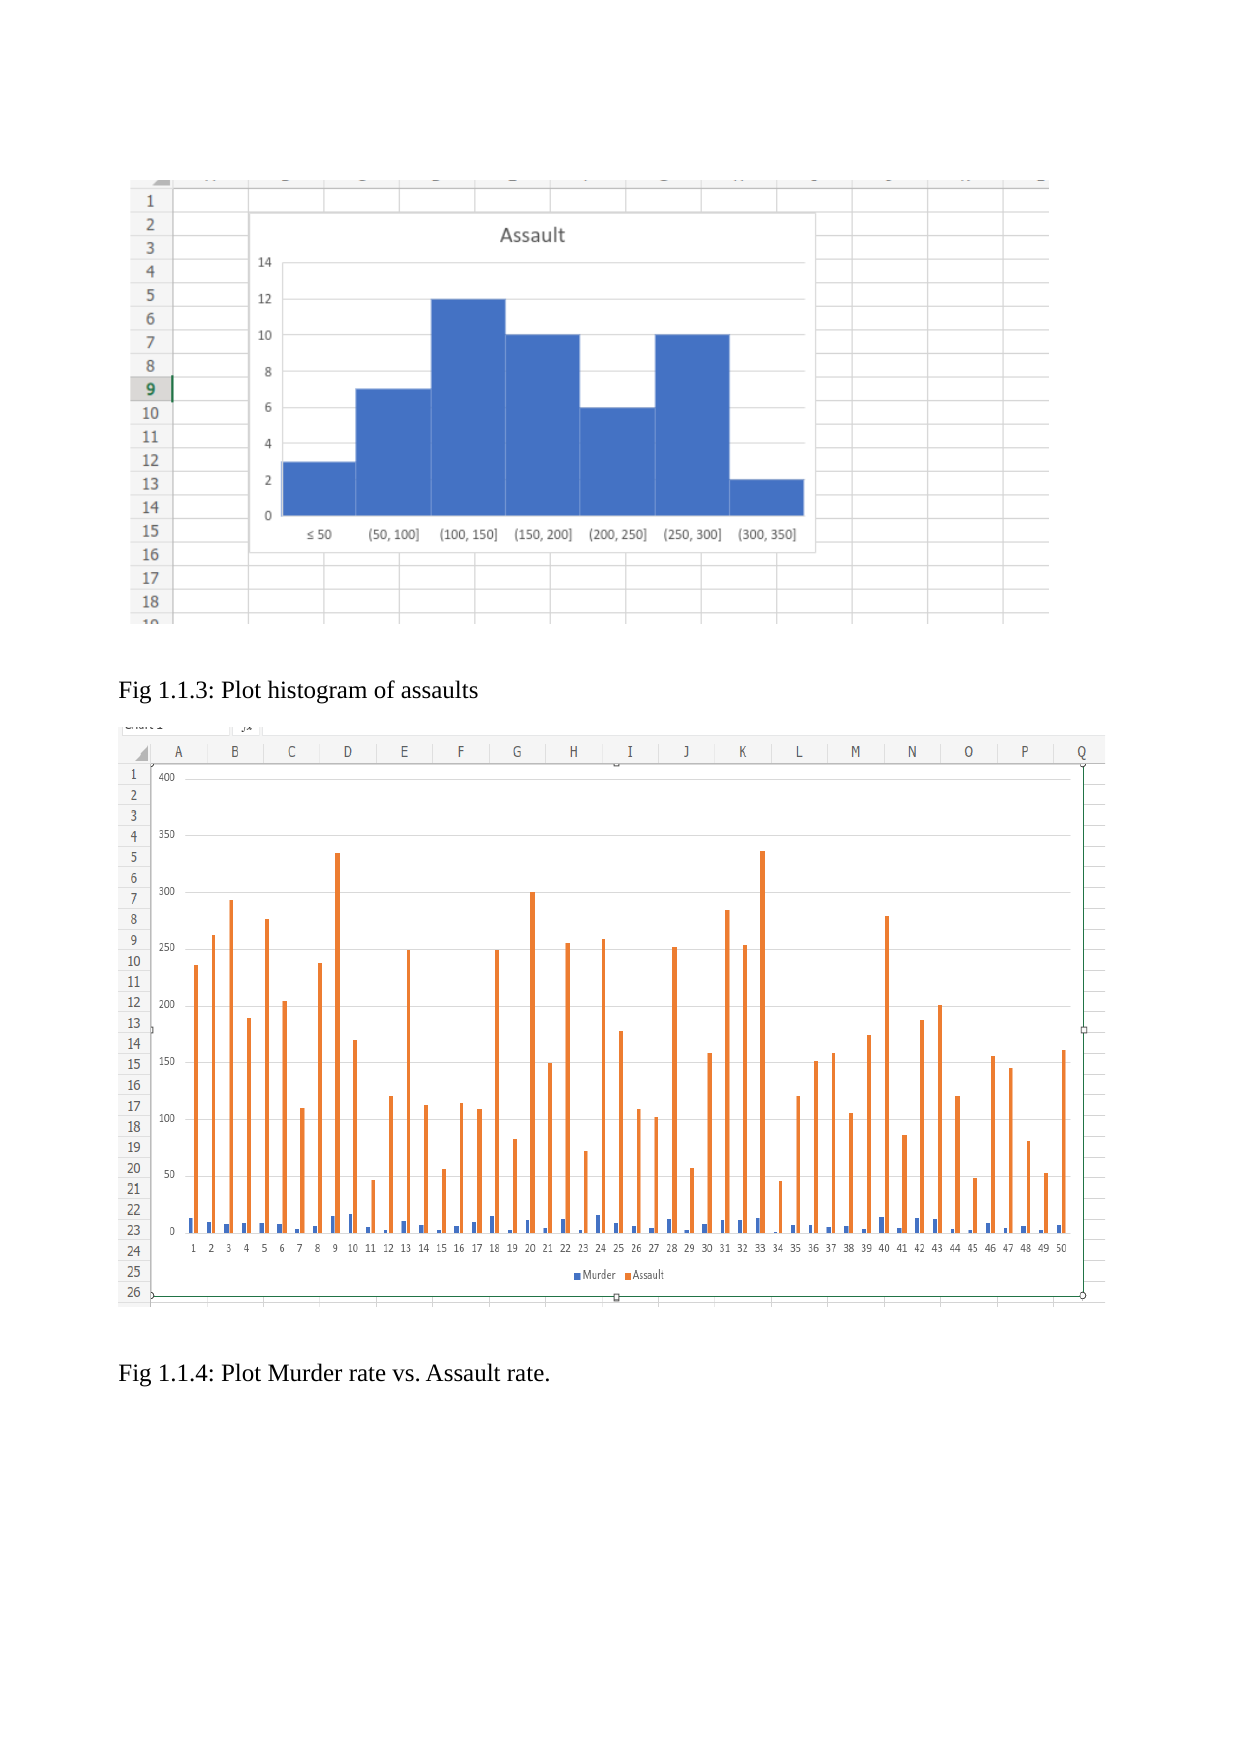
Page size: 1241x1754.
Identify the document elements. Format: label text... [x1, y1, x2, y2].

text Fig 1.1.4: Plot Murder rate vs. Assault rate. [118, 1358, 1122, 1387]
text Fig 1.1.3: Plot histogram of assaults [118, 676, 1122, 704]
